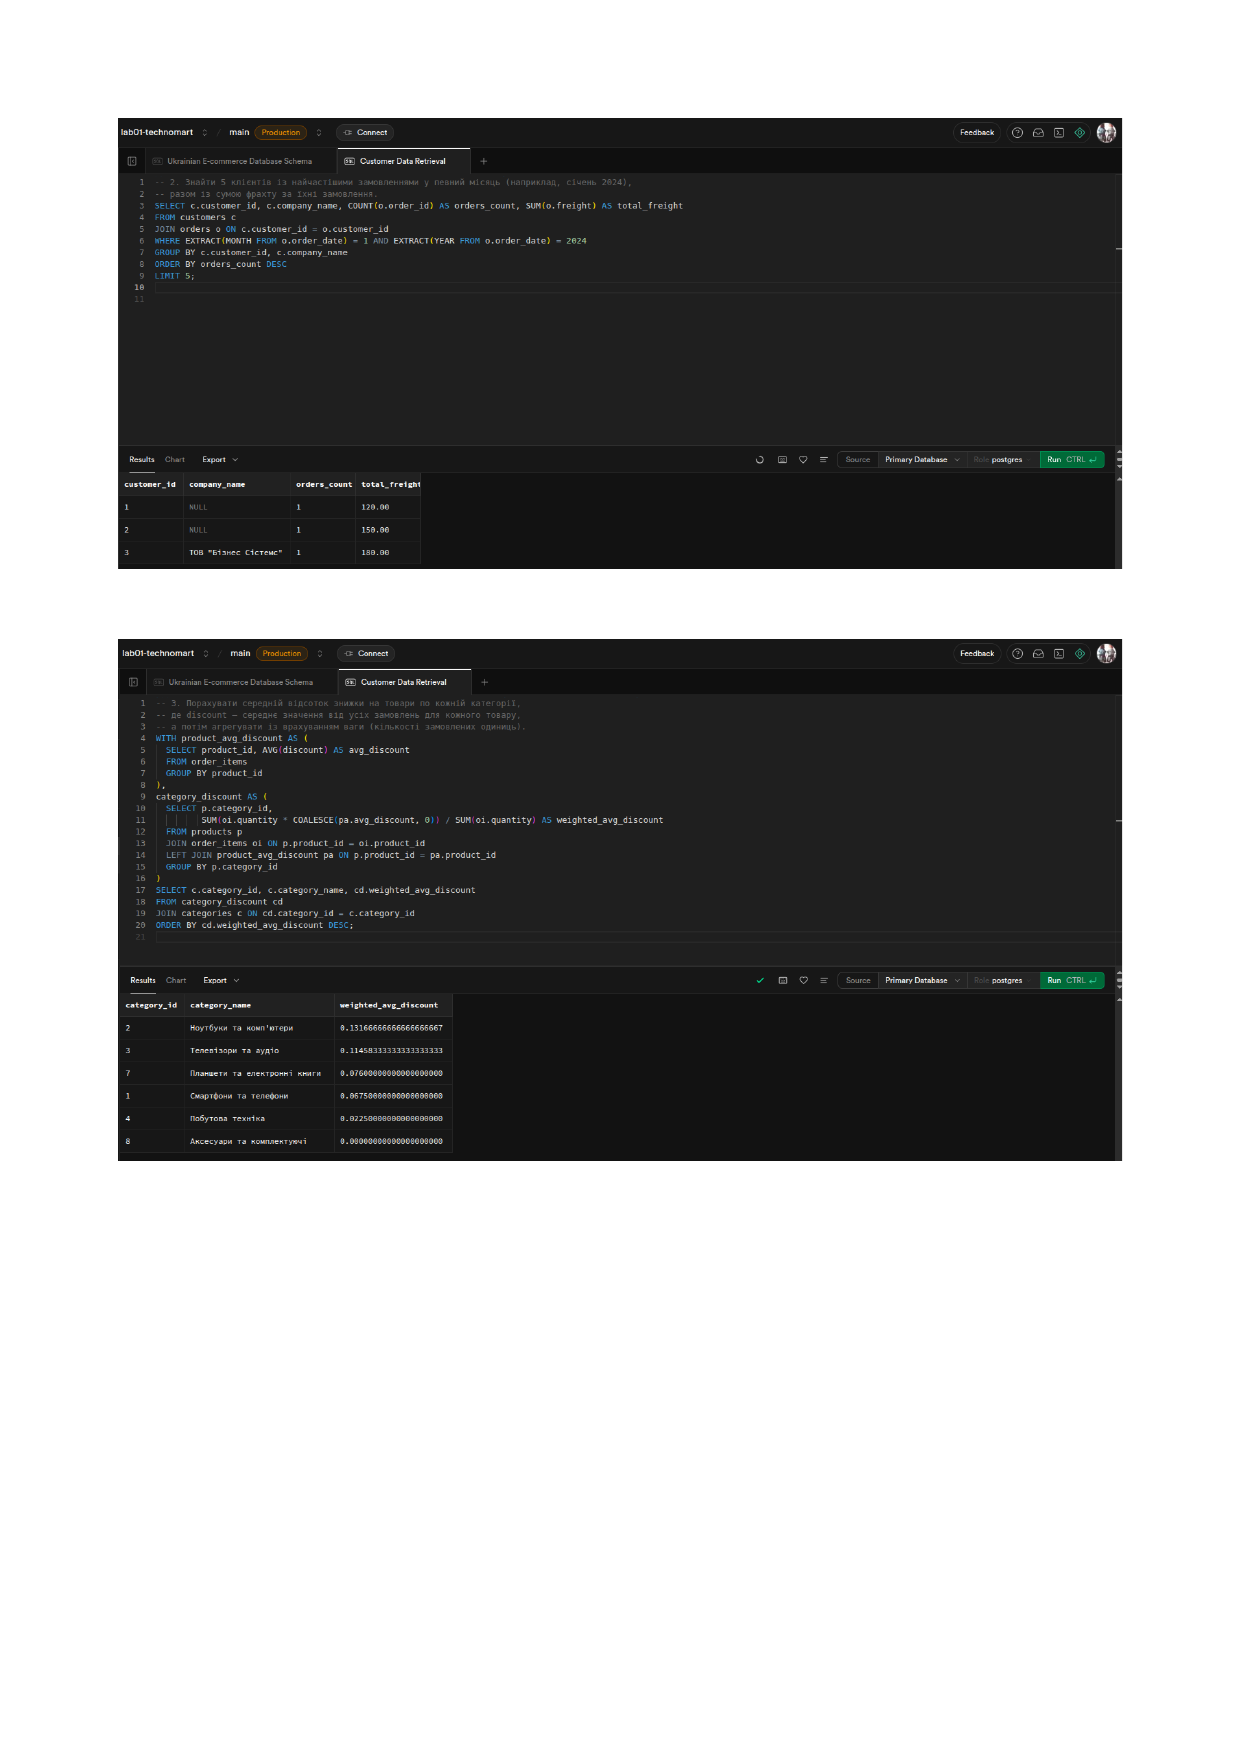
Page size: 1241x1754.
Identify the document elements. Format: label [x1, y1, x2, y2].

picture [118, 118, 1123, 569]
picture [118, 639, 1123, 1161]
